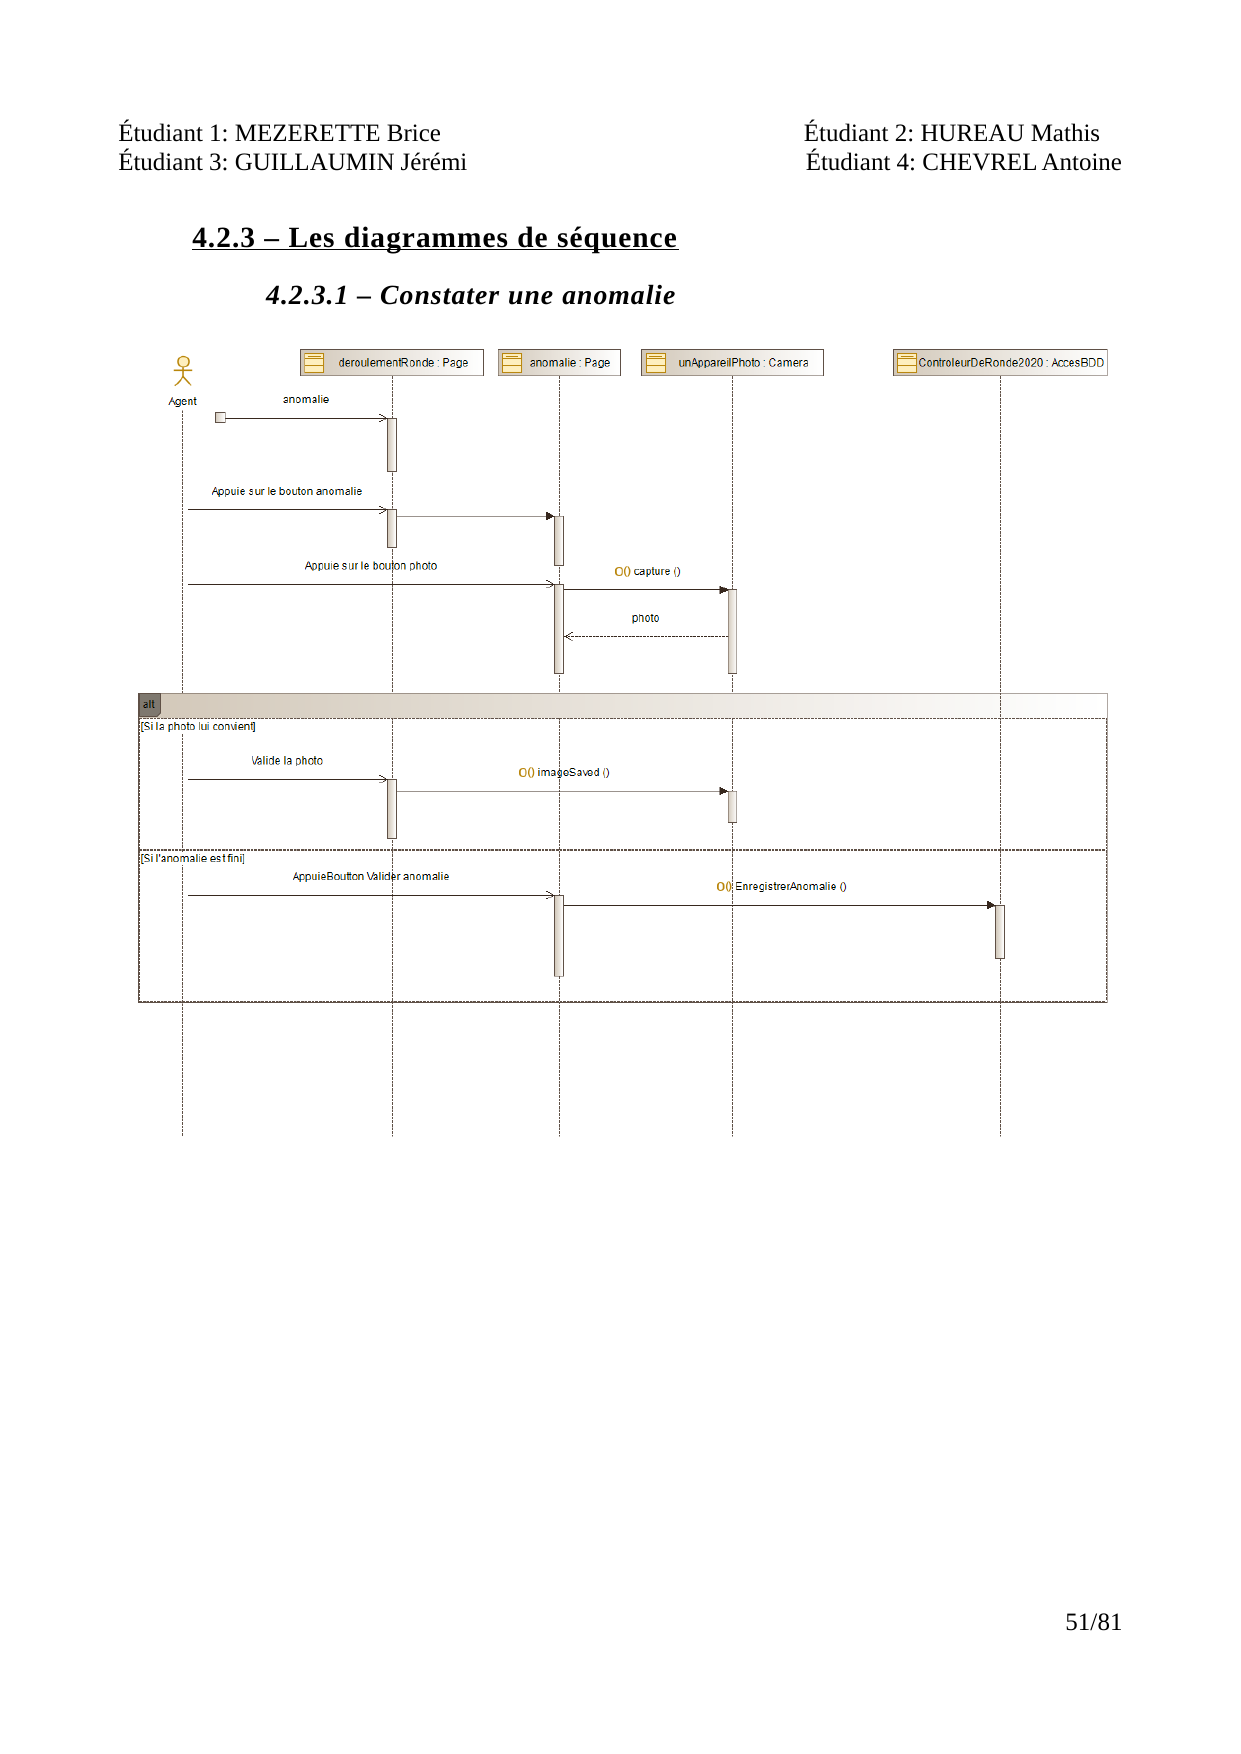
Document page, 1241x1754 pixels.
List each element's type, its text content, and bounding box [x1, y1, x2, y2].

subtitle 4.2.3.1 – Constater une anomalie [118, 278, 1122, 310]
subtitle 4.2.3 – Les diagrammes de séquence [118, 220, 1122, 253]
picture [111, 341, 1115, 1145]
